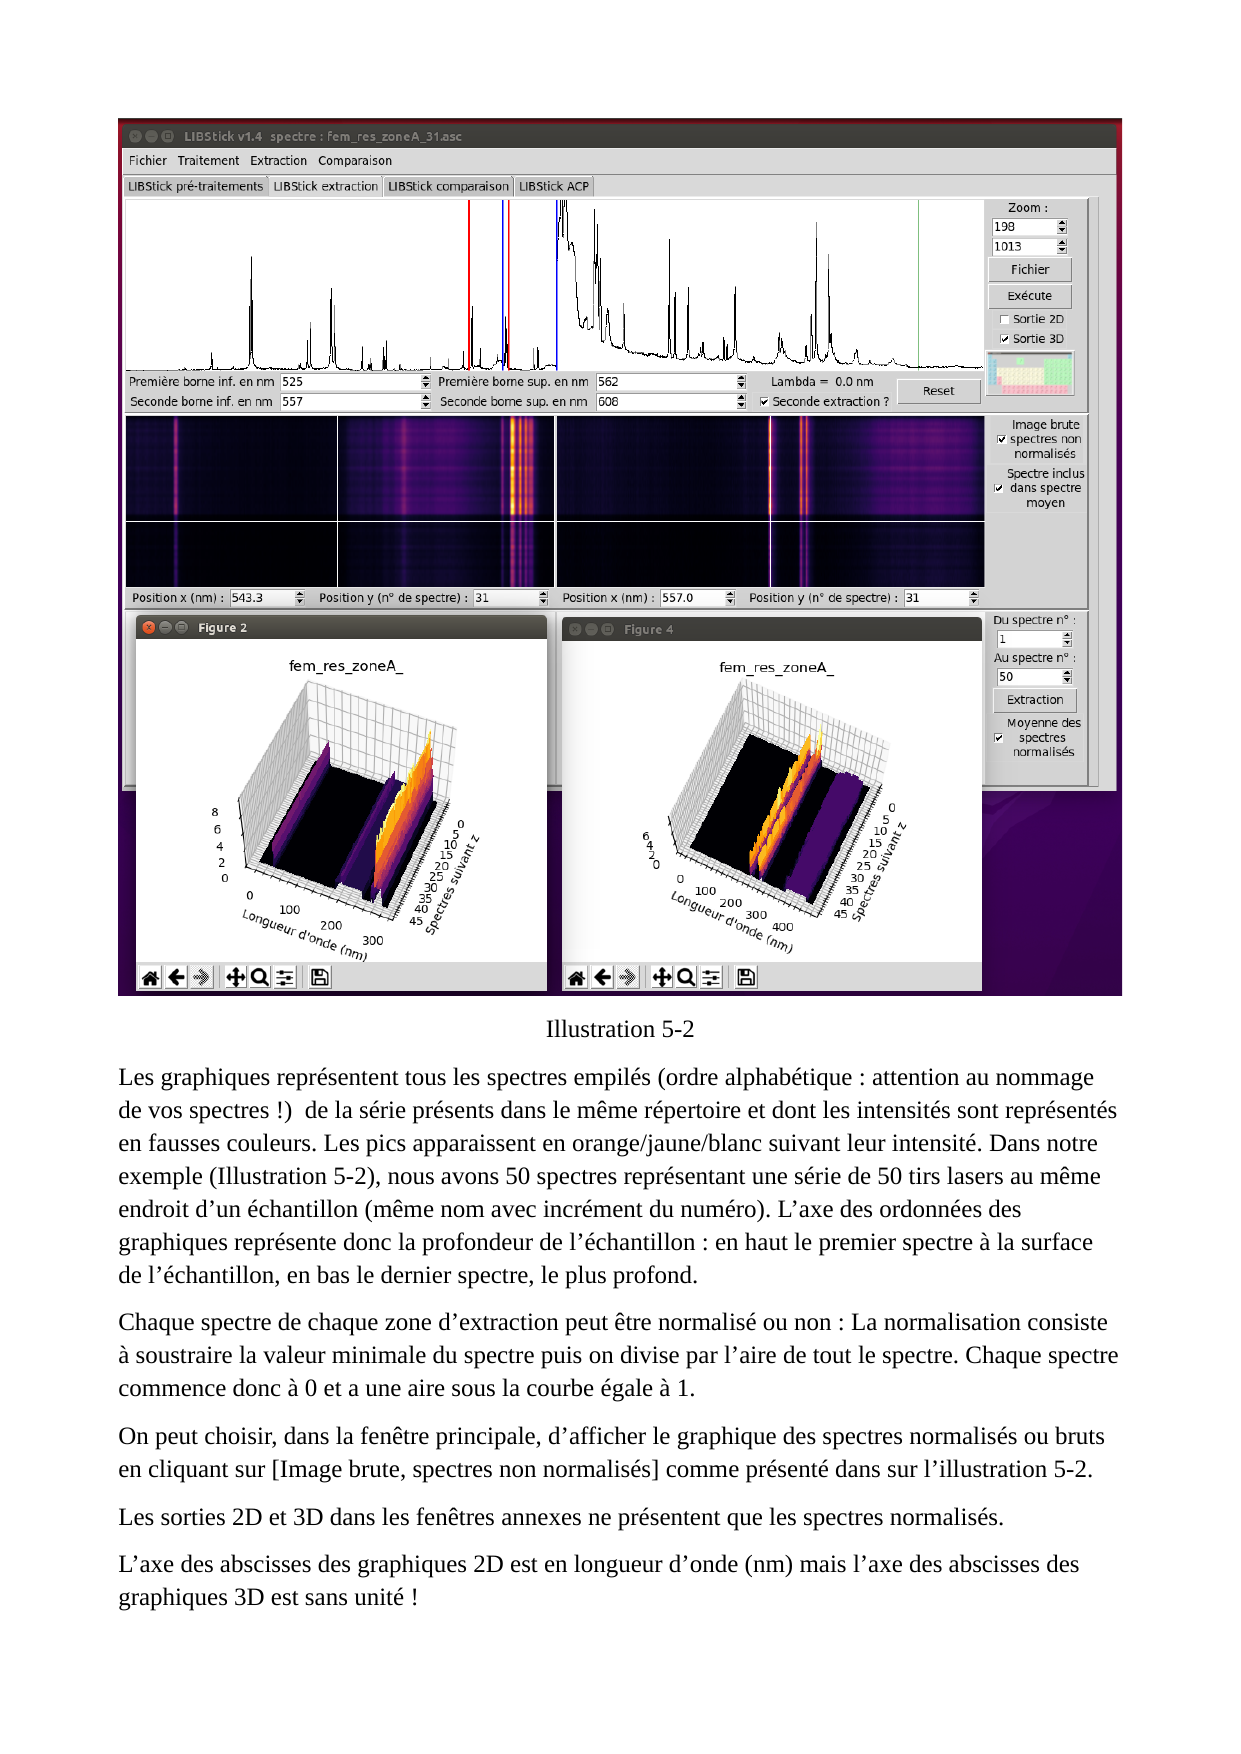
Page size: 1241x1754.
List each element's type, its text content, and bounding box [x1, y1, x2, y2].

text Les graphiques représentent tous les spectres empilés (ordre alphabétique : attention au nommage de vos spectres !) de la série présents dans le même répertoire et dont les intensités sont représentés en fausses couleurs. Les pics apparaissent en orange/jaune/blanc suivant leur intensité. Dans notre exemple (Illustration 5-2), nous avons 50 spectres représentant une série de 50 tirs lasers au même endroit d’un échantillon (même nom avec incrément du numéro). L’axe des ordonnées des graphiques représente donc la profondeur de l’échantillon : en haut le premier spectre à la surface de l’échantillon, en bas le dernier spectre, le plus profond. [118, 1062, 1122, 1288]
text Illustration 5-2 [118, 1014, 1122, 1043]
picture [118, 118, 1123, 996]
text L’axe des abscisses des graphiques 2D est en longueur d’onde (nm) mais l’axe des abscisses des graphiques 3D est sans unité ! [118, 1549, 1122, 1611]
text Les sorties 2D et 3D dans les fenêtres annexes ne présentent que les spectres normalisés. [118, 1502, 1122, 1530]
text Chaque spectre de chaque zone d’extraction peut être normalisé ou non : La normalisation consiste à soustraire la valeur minimale du spectre puis on divise par l’aire de tout le spectre. Chaque spectre commence donc à 0 et a une aire sous la courbe égale à 1. [118, 1307, 1122, 1402]
text On peut choisir, dans la fenêtre principale, d’afficher le graphique des spectres normalisés ou bruts en cliquant sur [Image brute, spectres non normalisés] comme présenté dans sur l’illustration 5-2. [118, 1421, 1122, 1483]
